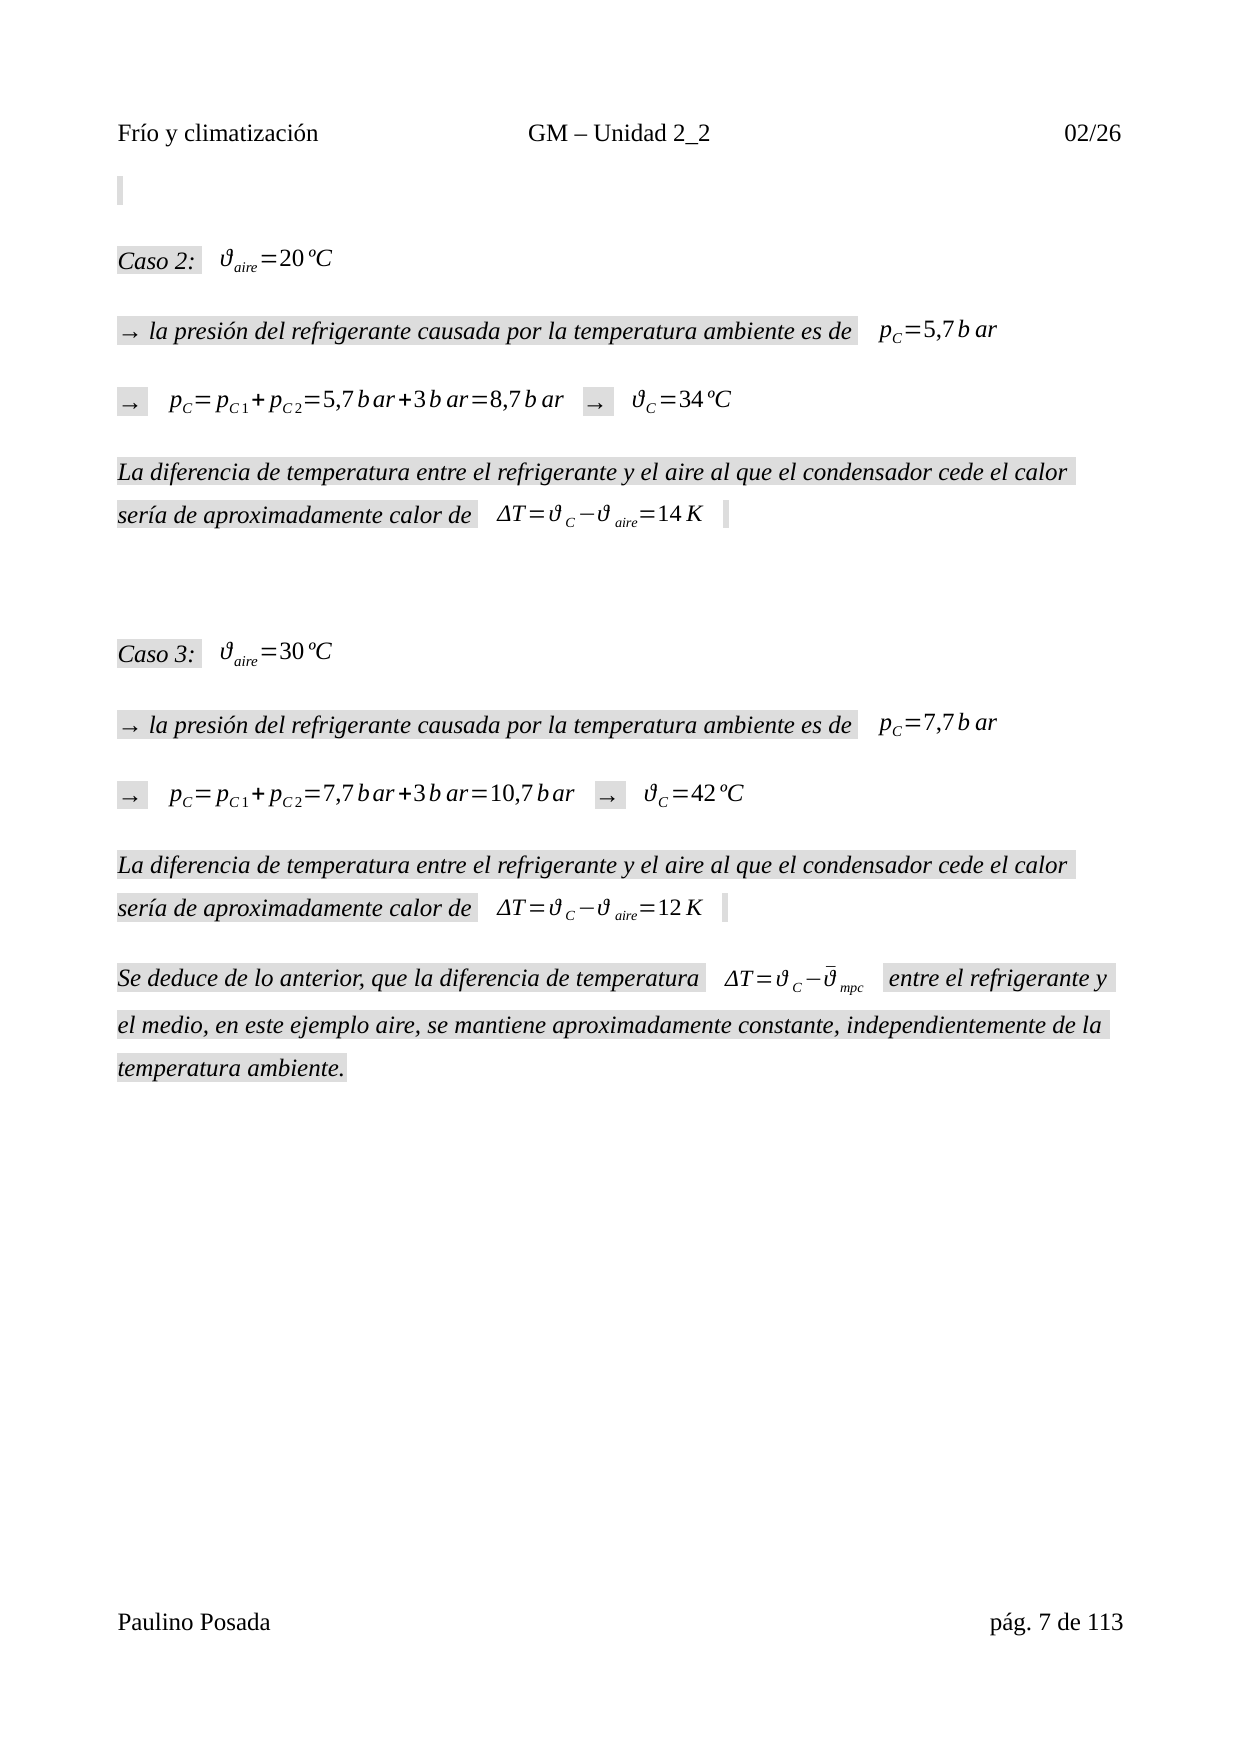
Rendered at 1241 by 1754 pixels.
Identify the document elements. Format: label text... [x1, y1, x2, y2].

text Caso 2: [117, 244, 1123, 276]
text La diferencia de temperatura entre el refrigerante y el aire al que el condensador cede el calor sería de aproximadamente calor de [117, 850, 1123, 924]
text Caso 3: [117, 638, 1123, 669]
text → → [117, 779, 1123, 811]
text Se deduce de lo anterior, que la diferencia de temperatura entre el refrigerante y el medio, en este ejemplo aire, se mantiene aproximadamente constante, independientemente de la temperatura ambiente. [117, 963, 1123, 1082]
text → → [117, 386, 1123, 417]
text → la presión del refrigerante causada por la temperatura ambiente es de [117, 315, 1123, 347]
text La diferencia de temperatura entre el refrigerante y el aire al que el condensador cede el calor sería de aproximadamente calor de [117, 457, 1123, 530]
text → la presión del refrigerante causada por la temperatura ambiente es de [117, 709, 1123, 740]
